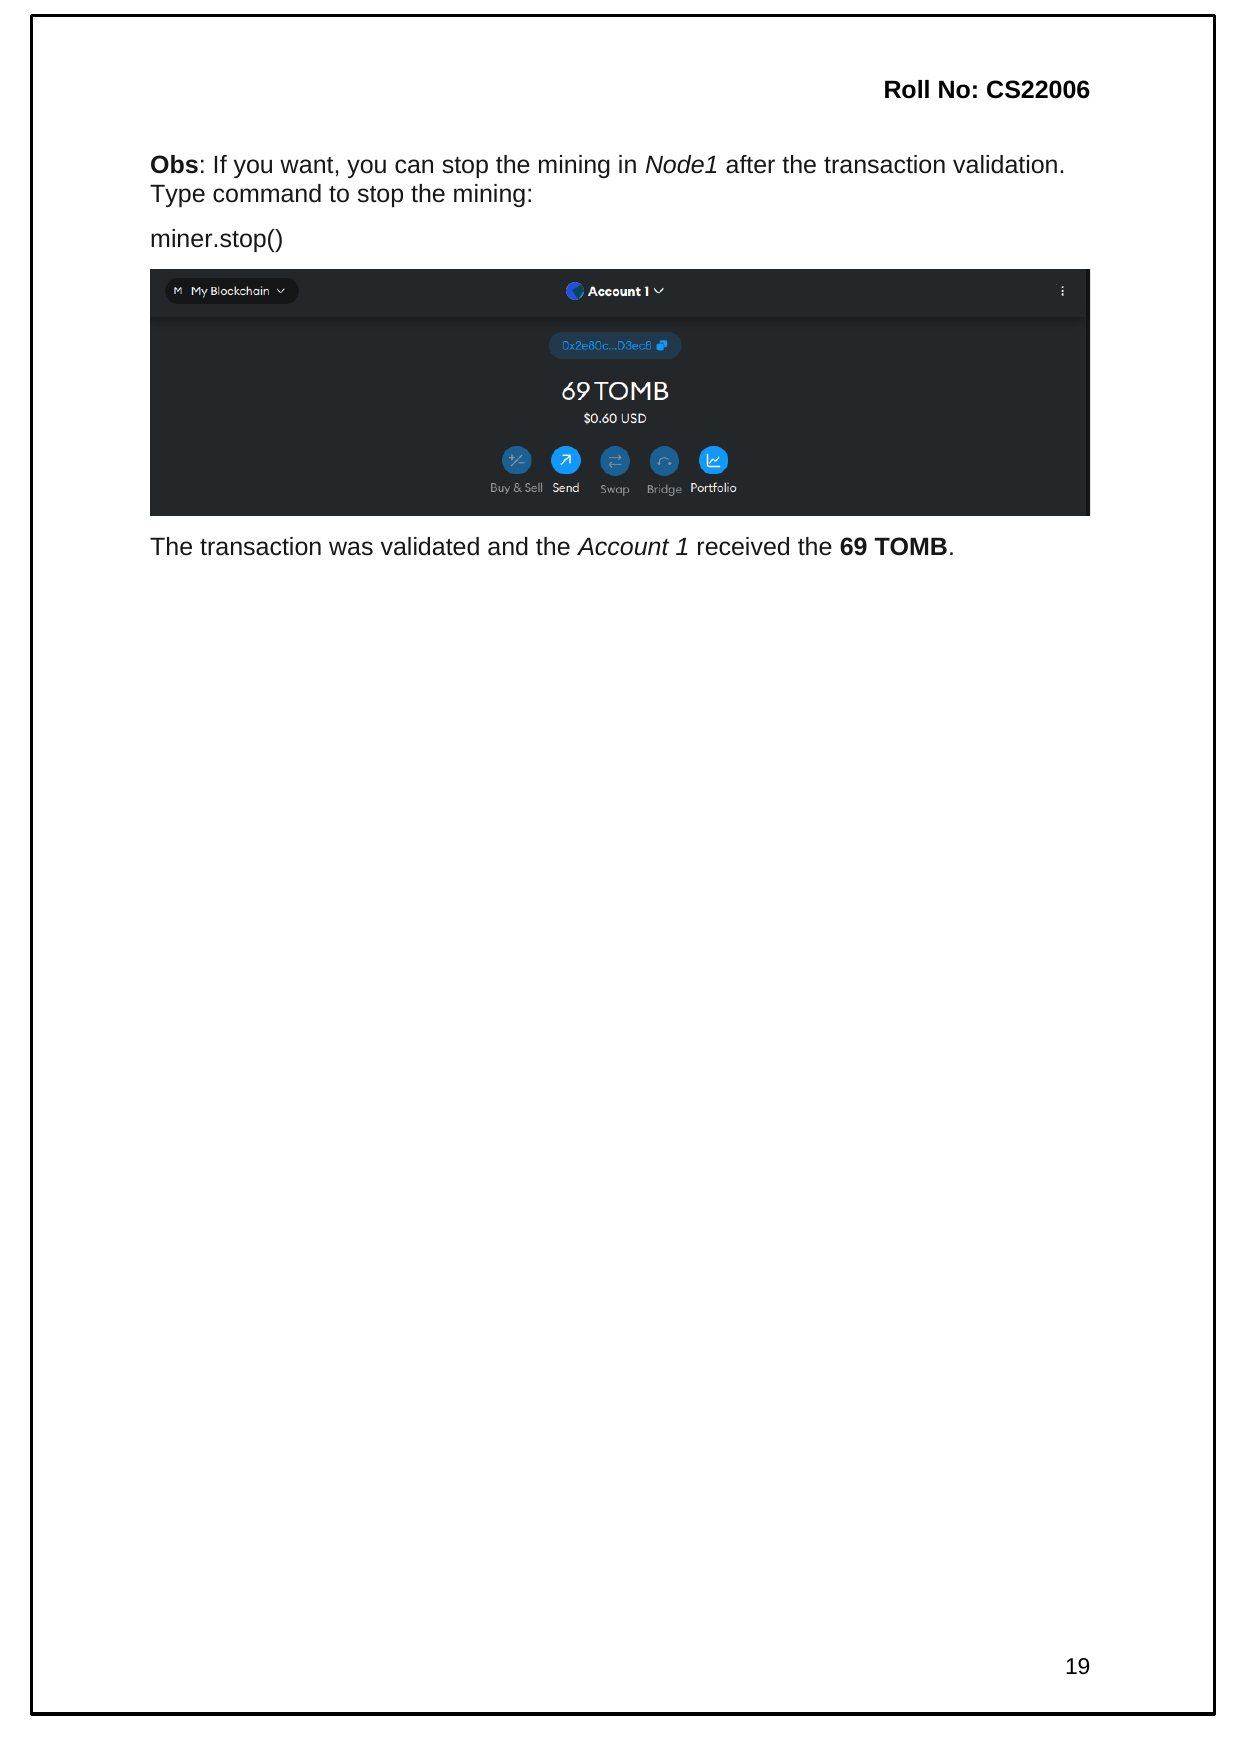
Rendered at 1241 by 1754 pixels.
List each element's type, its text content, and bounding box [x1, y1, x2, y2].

text The transaction was validated and the Account 1 received the 69 TOMB. [150, 532, 1090, 561]
text miner.stop() [150, 224, 1090, 253]
picture [150, 269, 1091, 516]
text Obs: If you want, you can stop the mining in Node1 after the transaction validation. Type command to stop the mining: [150, 150, 1090, 207]
